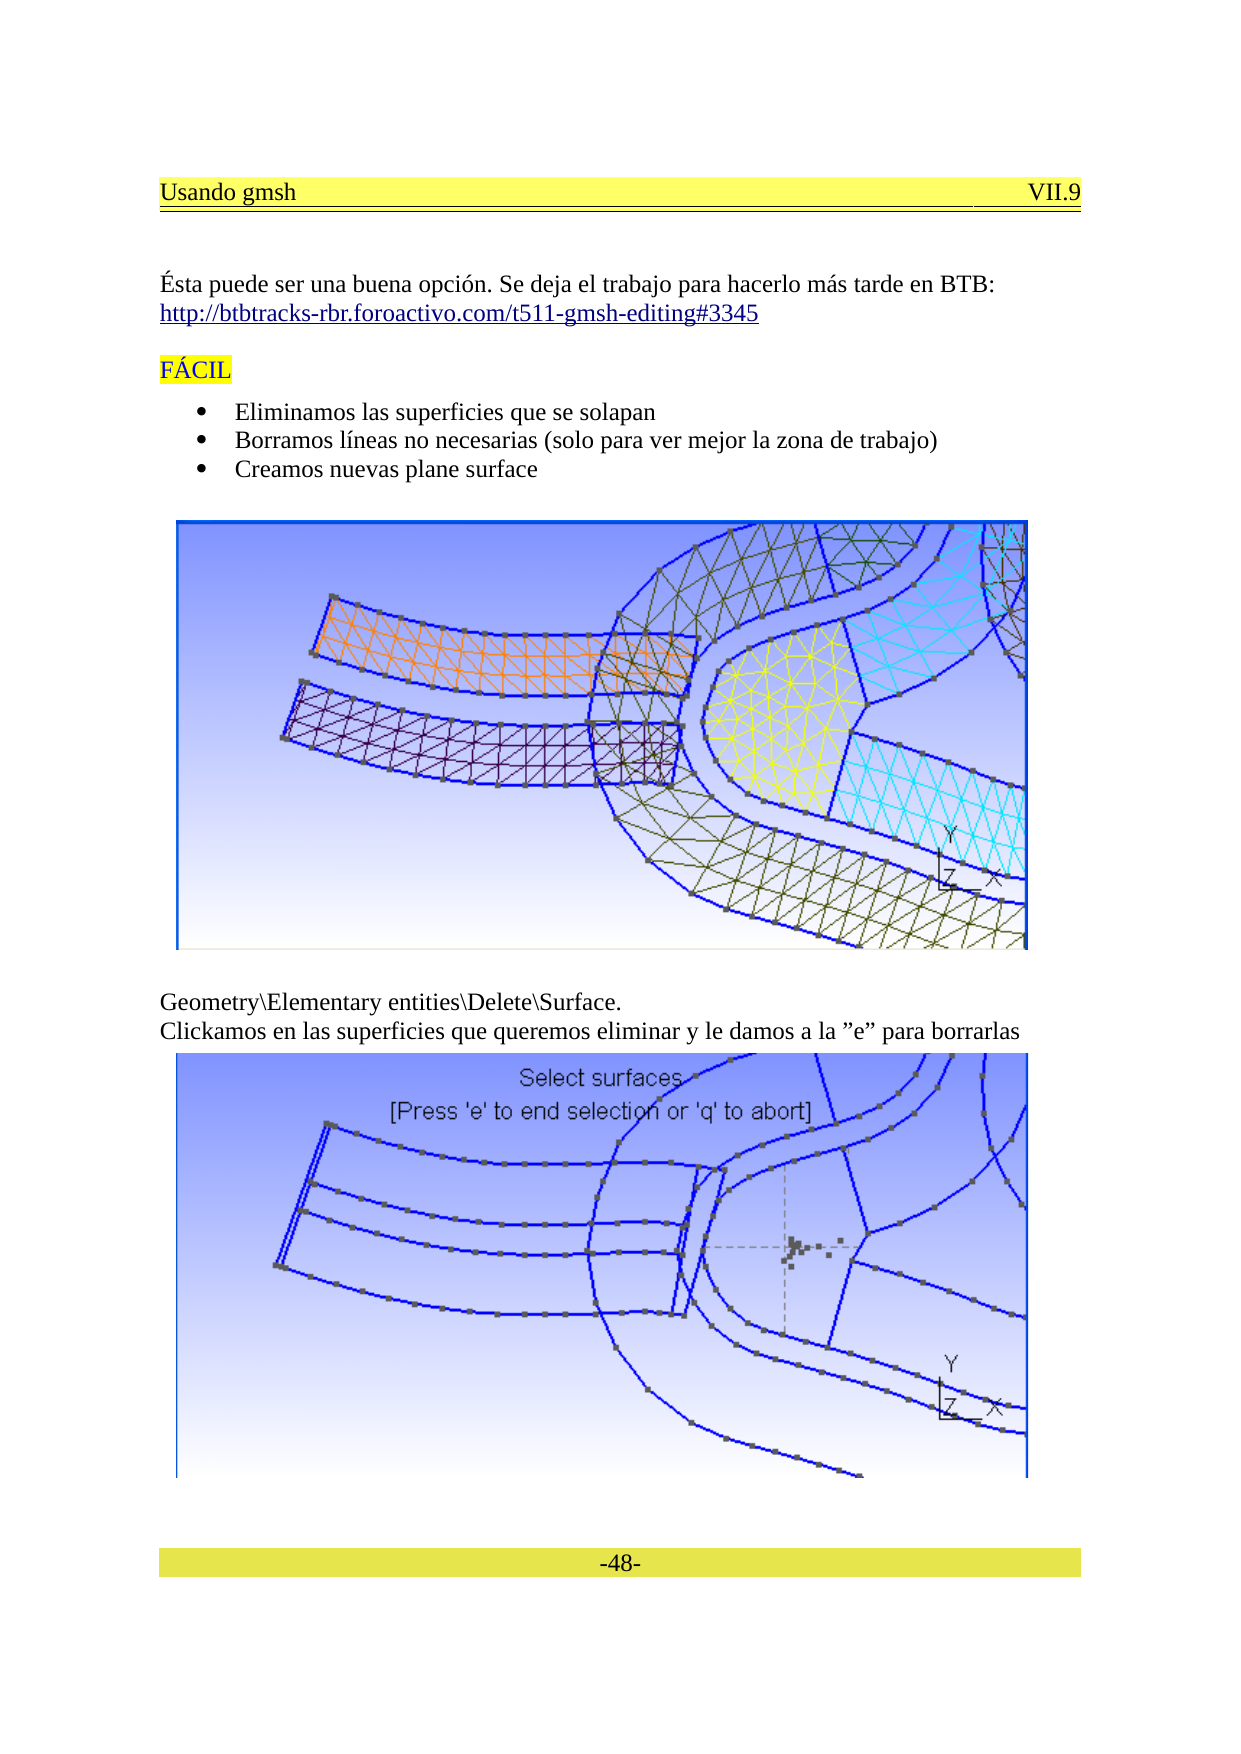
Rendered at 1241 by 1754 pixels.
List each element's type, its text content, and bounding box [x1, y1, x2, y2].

text FÁCIL [159, 355, 1081, 384]
text Clickamos en las superficies que queremos eliminar y le damos a la ”e” para borrarlas [159, 1016, 1081, 1045]
text http://btbtracks-rbr.foroactivo.com/t511-gmsh-editing#3345 [159, 298, 1081, 327]
text Ésta puede ser una buena opción. Se deja el trabajo para hacerlo más tarde en BTB: [159, 269, 1081, 298]
text Geometry\Elementary entities\Delete\Surface. [159, 987, 1081, 1016]
list Creamos nuevas plane surface [197, 454, 1081, 483]
picture [176, 1053, 1029, 1478]
list Borramos líneas no necesarias (solo para ver mejor la zona de trabajo) [197, 425, 1081, 454]
list Eliminamos las superficies que se solapan [197, 397, 1081, 425]
picture [176, 520, 1028, 950]
